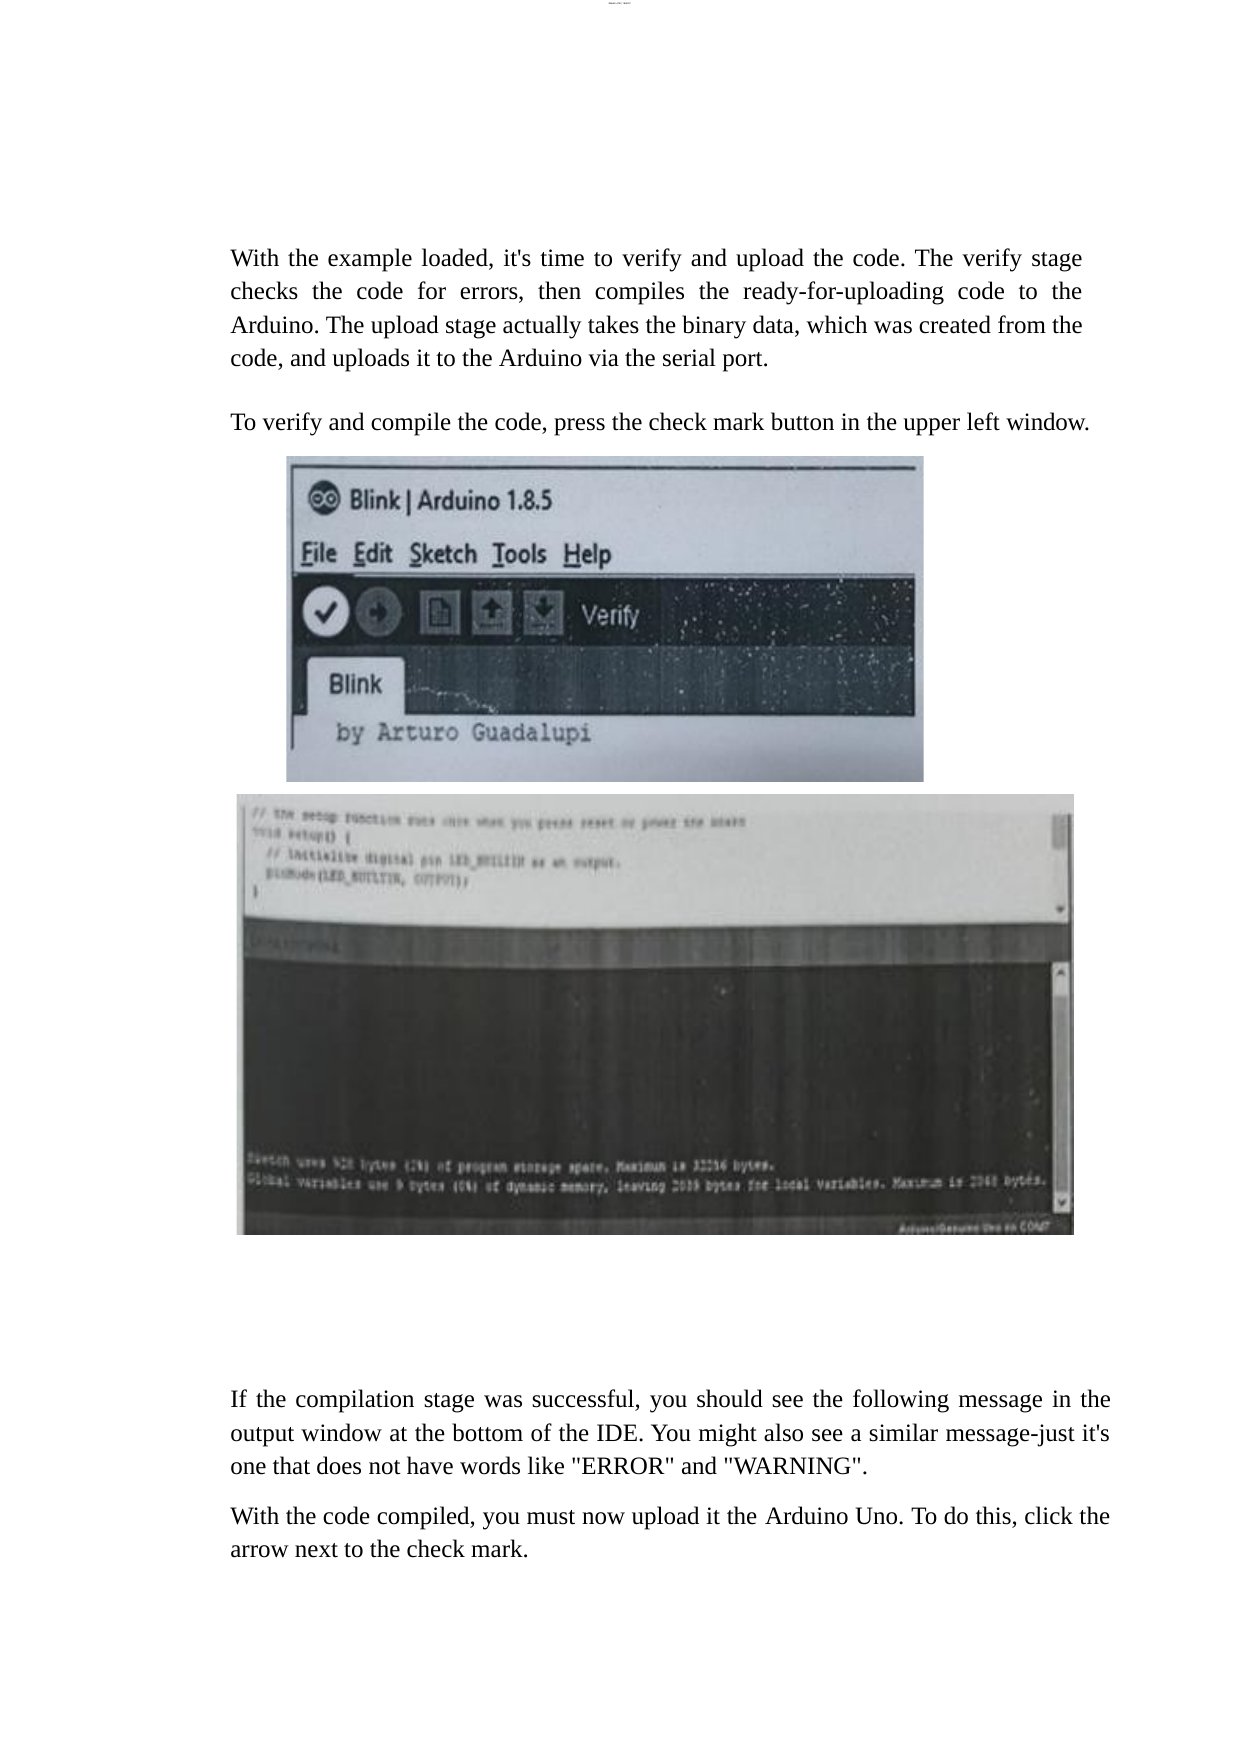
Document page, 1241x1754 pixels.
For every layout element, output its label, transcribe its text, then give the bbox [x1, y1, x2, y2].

picture [236, 794, 1074, 1235]
text With the code compiled, you must now upload it the Arduino Uno. To do this, click the arrow next to the check mark. [230, 1501, 1111, 1563]
picture [286, 456, 924, 782]
text To verify and compile the code, press the check mark button in the upper left window. [230, 407, 1123, 436]
text If the compilation stage was successful, you should see the following message in the output window at the bottom of the IDE. You might also see a similar message-just it's one that does not have words like "ERROR" and "WARNING". [230, 1384, 1111, 1480]
text With the example loaded, it's time to verify and upload the code. The verify stage checks the code for errors, then compiles the ready-for-uploading code to the Arduino. The upload stage actually takes the binary data, which was created from the code, and uploads it to the Arduino via the serial port. [230, 243, 1083, 372]
